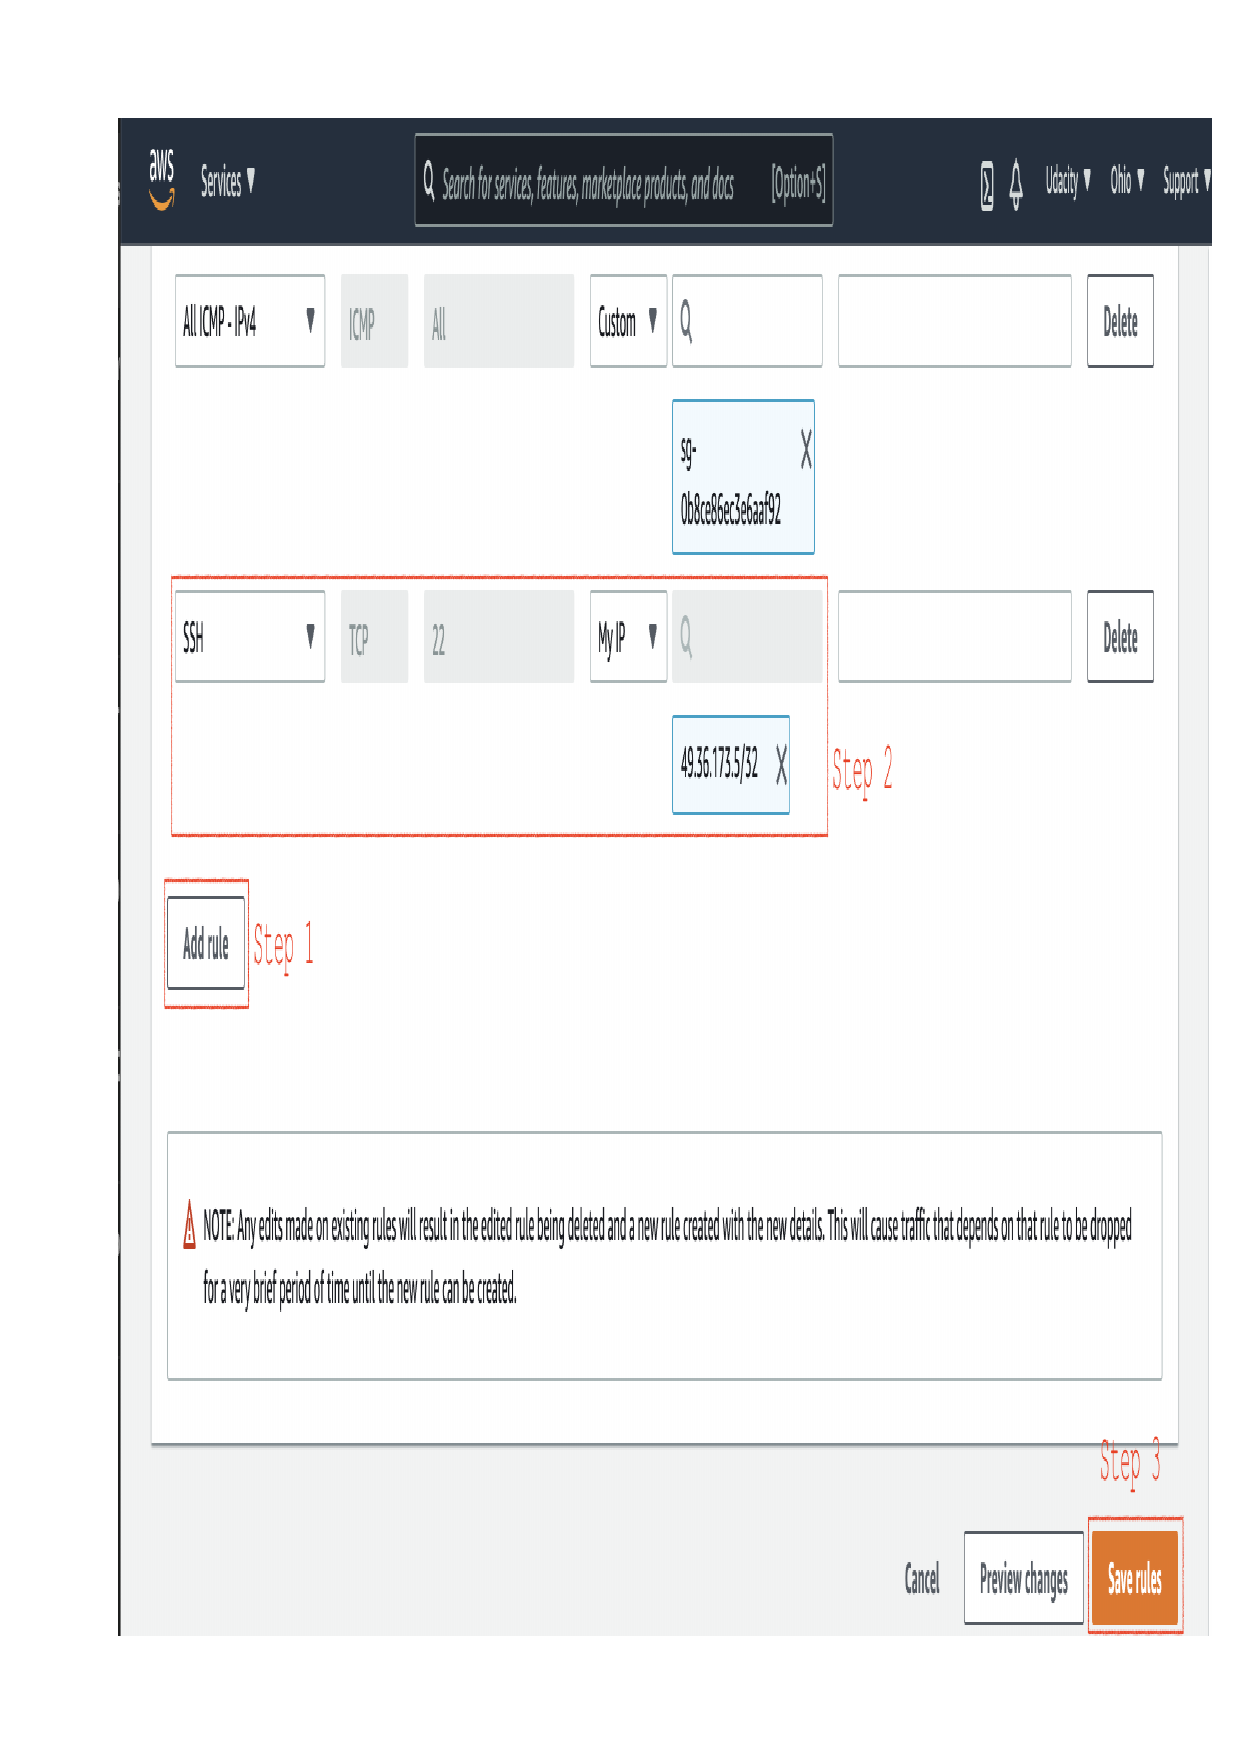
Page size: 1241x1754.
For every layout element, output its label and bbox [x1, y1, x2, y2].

picture [118, 118, 1212, 1636]
